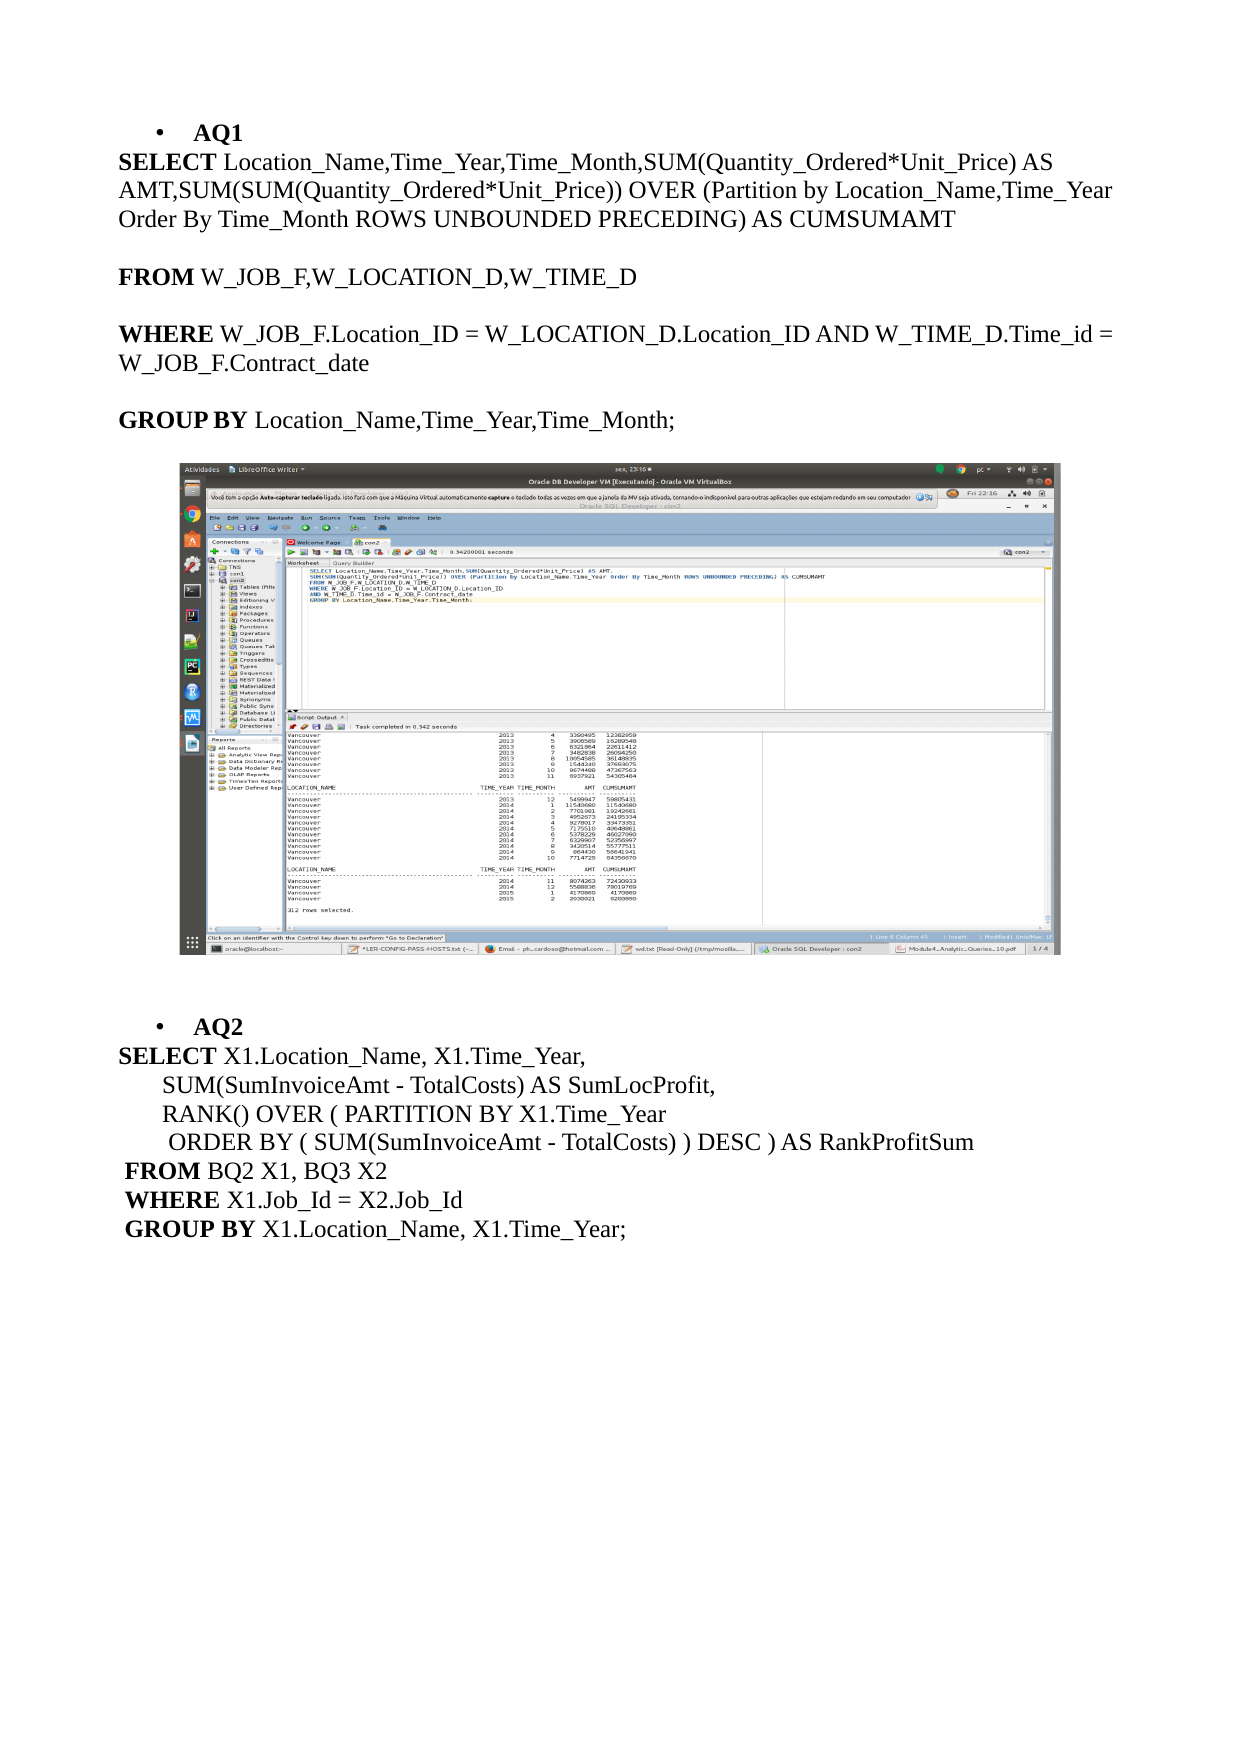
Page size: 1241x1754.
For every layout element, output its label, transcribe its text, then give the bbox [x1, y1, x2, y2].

text GROUP BY Location_Name,Time_Year,Time_Month; [118, 406, 1122, 434]
text SELECT Location_Name,Time_Year,Time_Month,SUM(Quantity_Ordered*Unit_Price) AS AMT,SUM(SUM(Quantity_Ordered*Unit_Price)) OVER (Partition by Location_Name,Time_Year Order By Time_Month ROWS UNBOUNDED PRECEDING) AS CUMSUMAMT [118, 147, 1122, 233]
text FROM BQ2 X1, BQ3 X2 [118, 1156, 1122, 1185]
text WHERE X1.Job_Id = X2.Job_Id [118, 1185, 1122, 1214]
text WHERE W_JOB_F.Location_ID = W_LOCATION_D.Location_ID AND W_TIME_D.Time_id = W_JOB_F.Contract_date [118, 319, 1122, 377]
text ORDER BY ( SUM(SumInvoiceAmt - TotalCosts) ) DESC ) AS RankProfitSum [118, 1127, 1122, 1156]
text SUM(SumInvoiceAmt - TotalCosts) AS SumLocProfit, [118, 1070, 1122, 1099]
text FROM W_JOB_F,W_LOCATION_D,W_TIME_D [118, 262, 1122, 291]
list AQ2 [156, 1012, 1122, 1041]
text RANK() OVER ( PARTITION BY X1.Time_Year [118, 1099, 1122, 1127]
list AQ1 [156, 118, 1122, 147]
text SELECT X1.Location_Name, X1.Time_Year, [118, 1041, 1122, 1070]
text GROUP BY X1.Location_Name, X1.Time_Year; [118, 1214, 1122, 1242]
